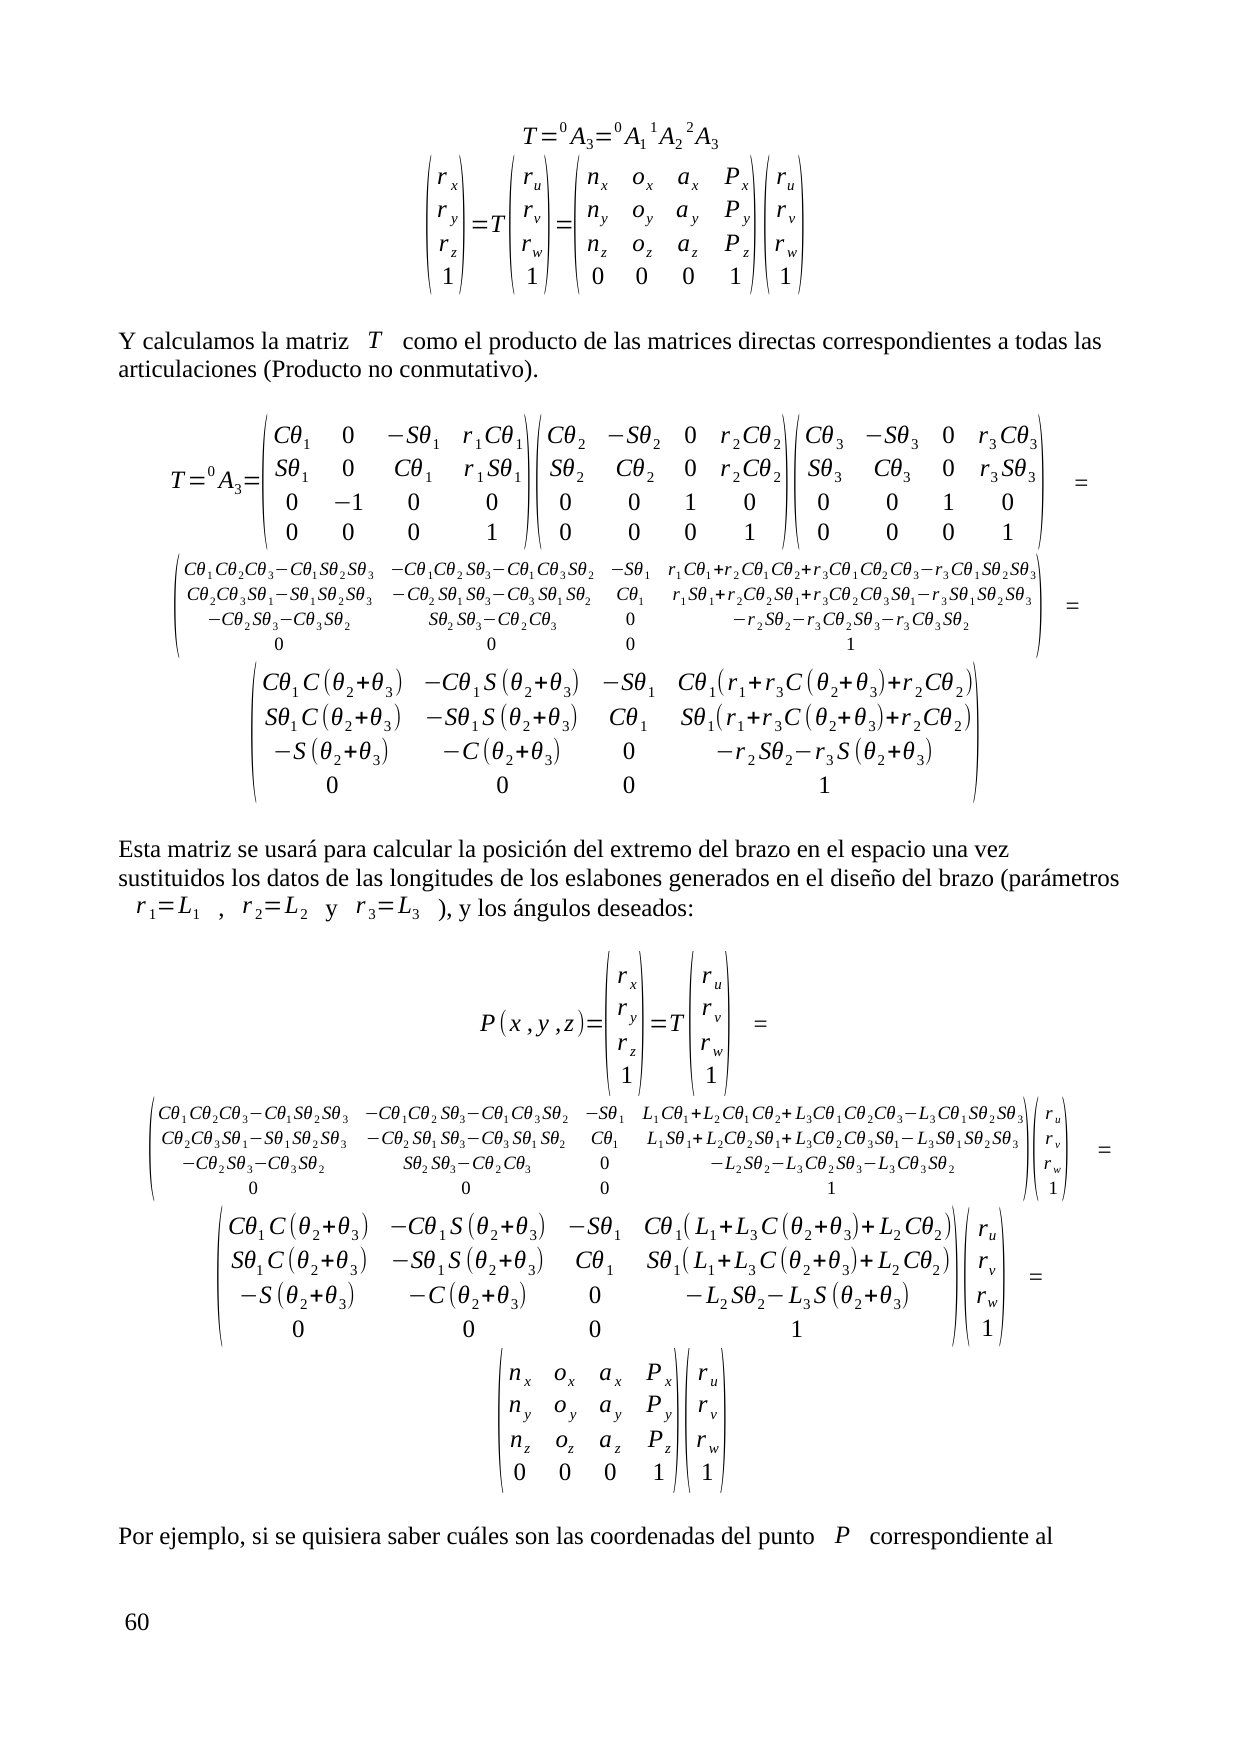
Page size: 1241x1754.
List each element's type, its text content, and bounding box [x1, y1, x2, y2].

text Esta matriz se usará para calcular la posición del extremo del brazo en el espacio una vez sustituidos los datos de las longitudes de los eslabones generados en el diseño del brazo (parámetros ,y), y los ángulos deseados: [118, 834, 1122, 923]
text = [118, 552, 1122, 659]
text = [118, 1096, 1122, 1203]
text = [118, 412, 1122, 552]
text = [118, 952, 1122, 1096]
text Y calculamos la matrizcomo el producto de las matrices directas correspondientes a todas las articulaciones (Producto no conmutativo). [118, 326, 1122, 383]
text = [118, 1203, 1122, 1349]
text Por ejemplo, si se quisiera saber cuáles son las coordenadas del puntocorrespondiente al Origen de Coordenadas del extremo del brazo ((0u0',0v0',0w0') -), respecto al Origen de Coordenadas de la Base (-), se aplicaría: [118, 1521, 1122, 1550]
